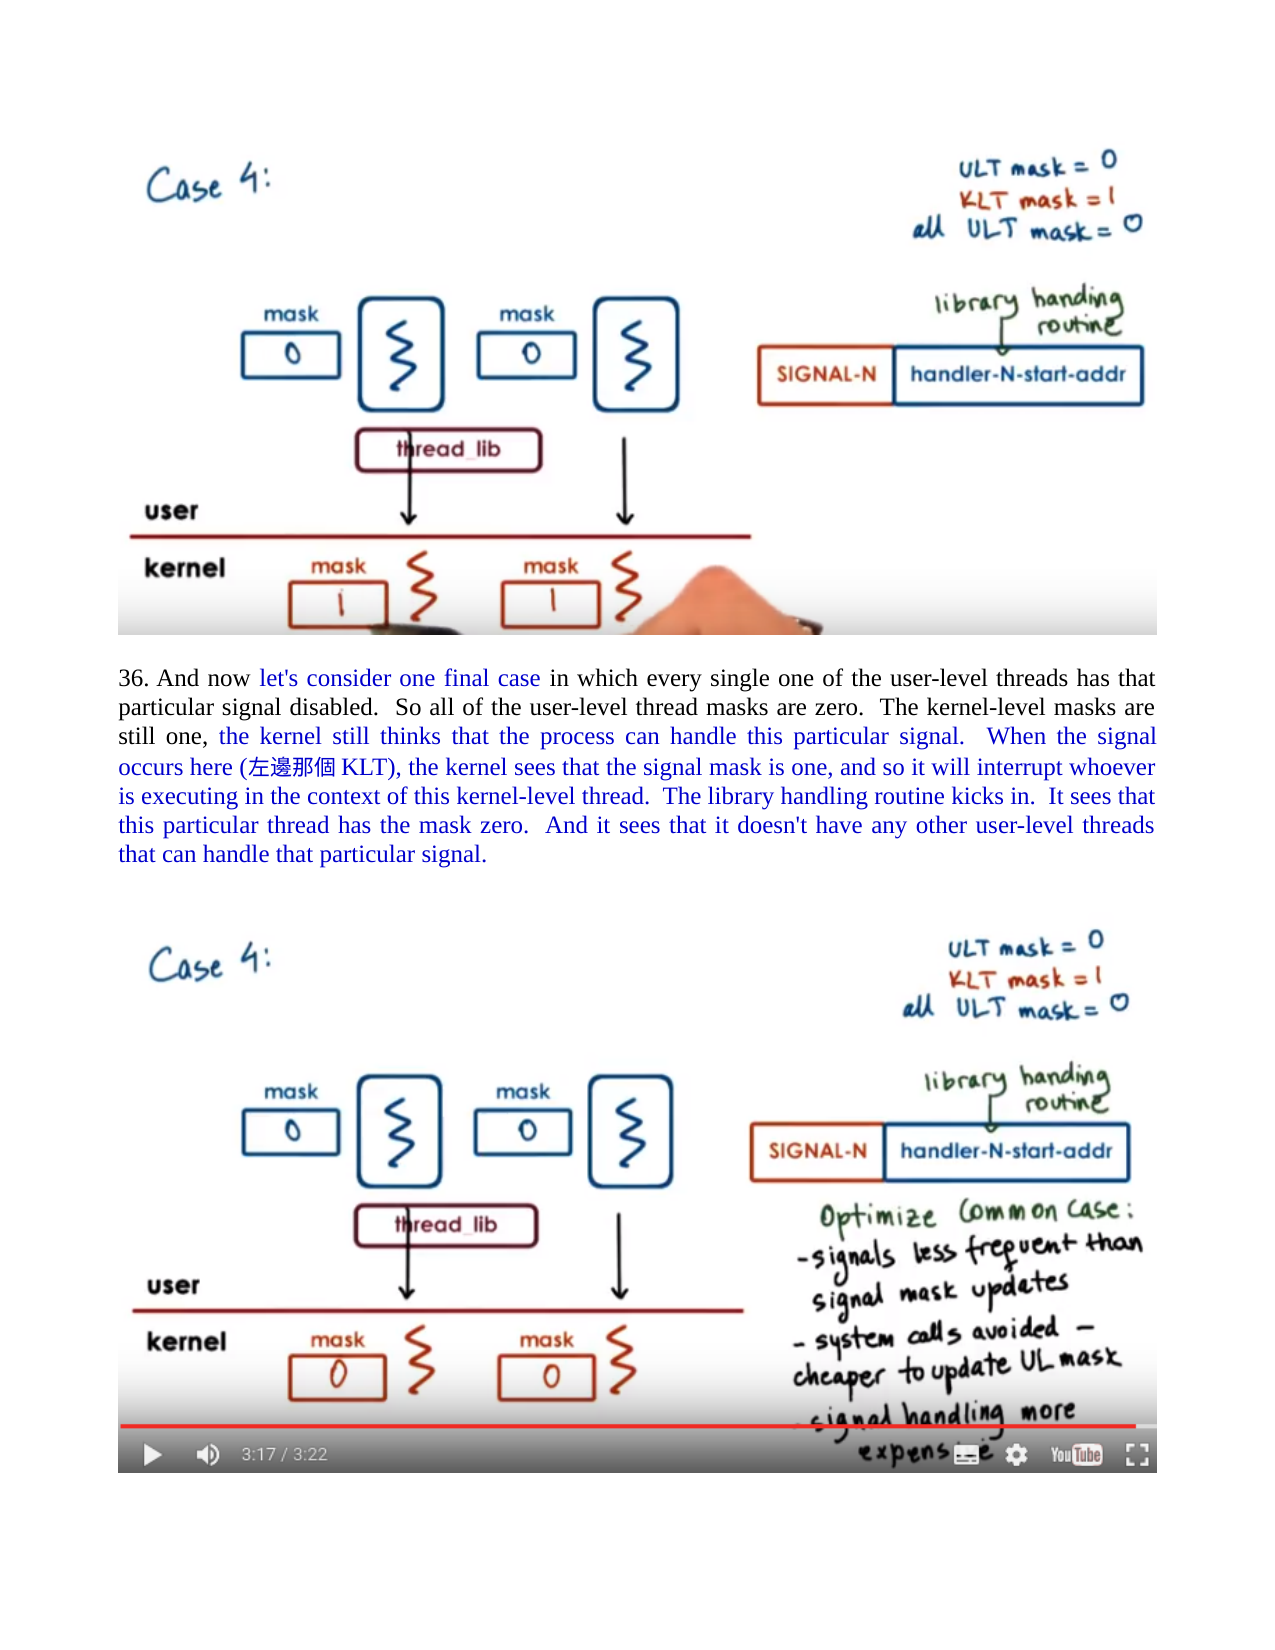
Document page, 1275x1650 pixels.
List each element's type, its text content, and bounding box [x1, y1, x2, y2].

picture [118, 896, 1157, 1473]
text 36. And now let's consider one final case in which every single one of the user-level threads has that particular signal disabled. So all of the user-level thread masks are zero. The kernel-level masks are still one, the kernel still thinks that the process can handle this particular signal. When the signal occurs here (左邊那個KLT), the kernel sees that the signal mask is one, and so it will interrupt whoever is executing in the context of this kernel-level thread. The library handling routine kicks in. It sees that this particular thread has the mask zero. And it sees that it doesn't have any other user-level threads that can handle that particular signal. [118, 663, 1157, 867]
picture [118, 118, 1157, 635]
